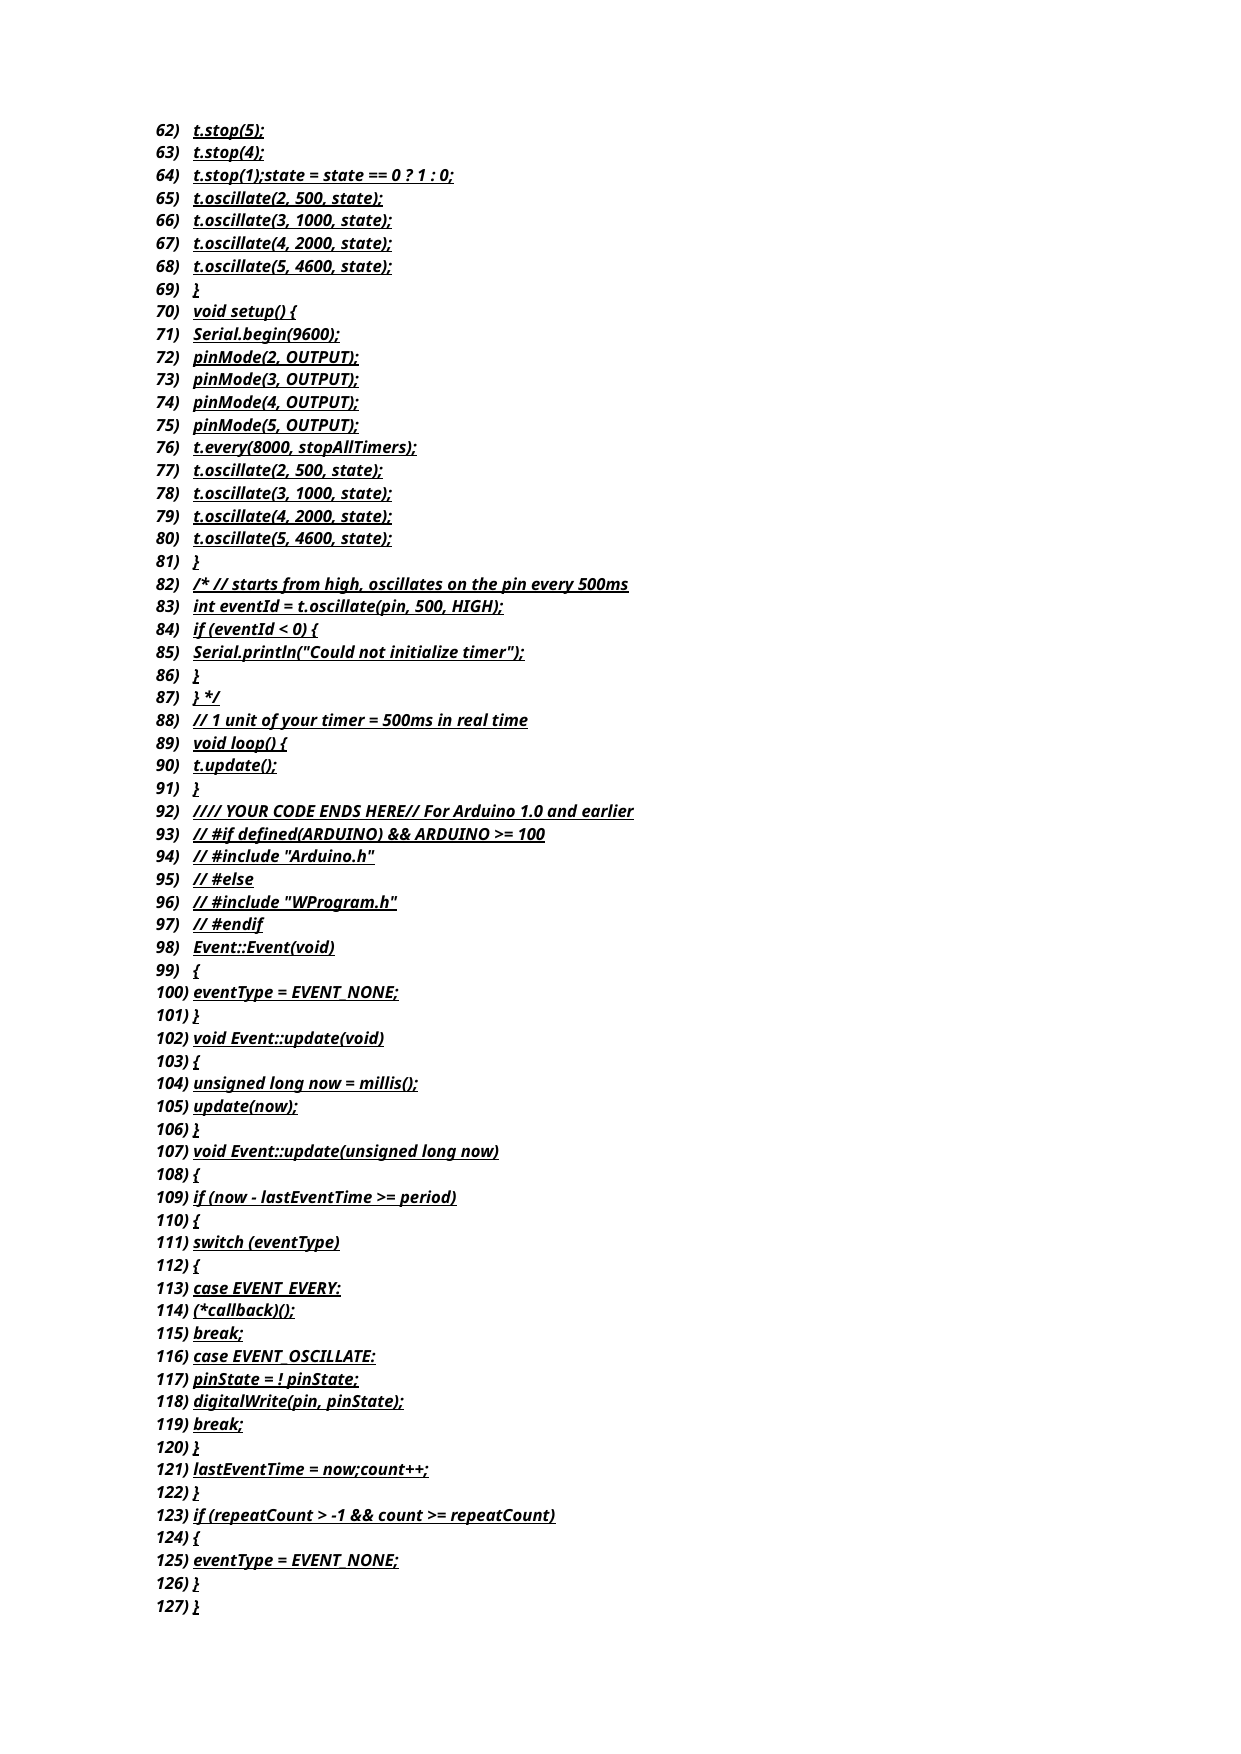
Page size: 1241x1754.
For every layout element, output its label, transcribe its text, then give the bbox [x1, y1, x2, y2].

list { [156, 1208, 1122, 1231]
list //// YOUR CODE ENDS HERE// For Arduino 1.0 and earlier [156, 799, 1122, 822]
list } [156, 549, 1122, 572]
list void setup() { [156, 300, 1122, 322]
list void Event::update(unsigned long now) [156, 1140, 1122, 1163]
list break; [156, 1322, 1122, 1344]
list t.every(8000, stopAllTimers); [156, 436, 1122, 459]
list { [156, 1526, 1122, 1549]
list pinMode(4, OUTPUT); [156, 391, 1122, 413]
list digitalWrite(pin, pinState); [156, 1390, 1122, 1412]
list } [156, 1571, 1122, 1594]
list t.oscillate(3, 1000, state); [156, 209, 1122, 232]
list int eventId = t.oscillate(pin, 500, HIGH); [156, 595, 1122, 618]
list t.oscillate(5, 4600, state); [156, 254, 1122, 277]
list /* // starts from high, oscillates on the pin every 500ms [156, 572, 1122, 595]
list case EVENT_OSCILLATE: [156, 1344, 1122, 1367]
list if (now - lastEventTime >= period) [156, 1185, 1122, 1208]
list // #include "Arduino.h" [156, 845, 1122, 867]
list } [156, 1004, 1122, 1026]
list unsigned long now = millis(); [156, 1072, 1122, 1094]
list { [156, 1163, 1122, 1185]
list } [156, 663, 1122, 686]
list } [156, 1117, 1122, 1140]
list // #if defined(ARDUINO) && ARDUINO >= 100 [156, 822, 1122, 845]
list void loop() { [156, 731, 1122, 754]
list pinMode(5, OUTPUT); [156, 413, 1122, 436]
list } [156, 277, 1122, 300]
list eventType = EVENT_NONE; [156, 1549, 1122, 1571]
list update(now); [156, 1094, 1122, 1117]
list { [156, 1253, 1122, 1276]
list } */ [156, 686, 1122, 708]
list t.stop(1);state = state == 0 ? 1 : 0; [156, 163, 1122, 186]
list break; [156, 1412, 1122, 1435]
list // 1 unit of your timer = 500ms in real time [156, 708, 1122, 731]
list } [156, 1481, 1122, 1503]
list t.stop(4); [156, 141, 1122, 163]
list if (repeatCount > -1 && count >= repeatCount) [156, 1503, 1122, 1526]
list lastEventTime = now;count++; [156, 1458, 1122, 1481]
list t.update(); [156, 754, 1122, 777]
list t.oscillate(4, 2000, state); [156, 504, 1122, 527]
list { [156, 1049, 1122, 1072]
list } [156, 777, 1122, 799]
list t.oscillate(3, 1000, state); [156, 481, 1122, 504]
list switch (eventType) [156, 1231, 1122, 1253]
list } [156, 1435, 1122, 1458]
list case EVENT_EVERY: [156, 1276, 1122, 1299]
list if (eventId < 0) { [156, 618, 1122, 640]
list // #include "WProgram.h" [156, 890, 1122, 913]
list // #endif [156, 913, 1122, 936]
list Serial.begin(9600); [156, 322, 1122, 345]
list t.oscillate(2, 500, state); [156, 459, 1122, 481]
list t.oscillate(5, 4600, state); [156, 527, 1122, 549]
list t.oscillate(2, 500, state); [156, 186, 1122, 209]
list Serial.println("Could not initialize timer"); [156, 640, 1122, 663]
list eventType = EVENT_NONE; [156, 981, 1122, 1004]
list pinMode(2, OUTPUT); [156, 345, 1122, 368]
list pinMode(3, OUTPUT); [156, 368, 1122, 391]
list } [156, 1594, 1122, 1617]
list void Event::update(void) [156, 1026, 1122, 1049]
list pinState = ! pinState; [156, 1367, 1122, 1390]
list // #else [156, 867, 1122, 890]
list t.oscillate(4, 2000, state); [156, 232, 1122, 254]
list { [156, 958, 1122, 981]
list t.stop(5); [156, 118, 1122, 141]
list (*callback)(); [156, 1299, 1122, 1322]
list Event::Event(void) [156, 936, 1122, 958]
